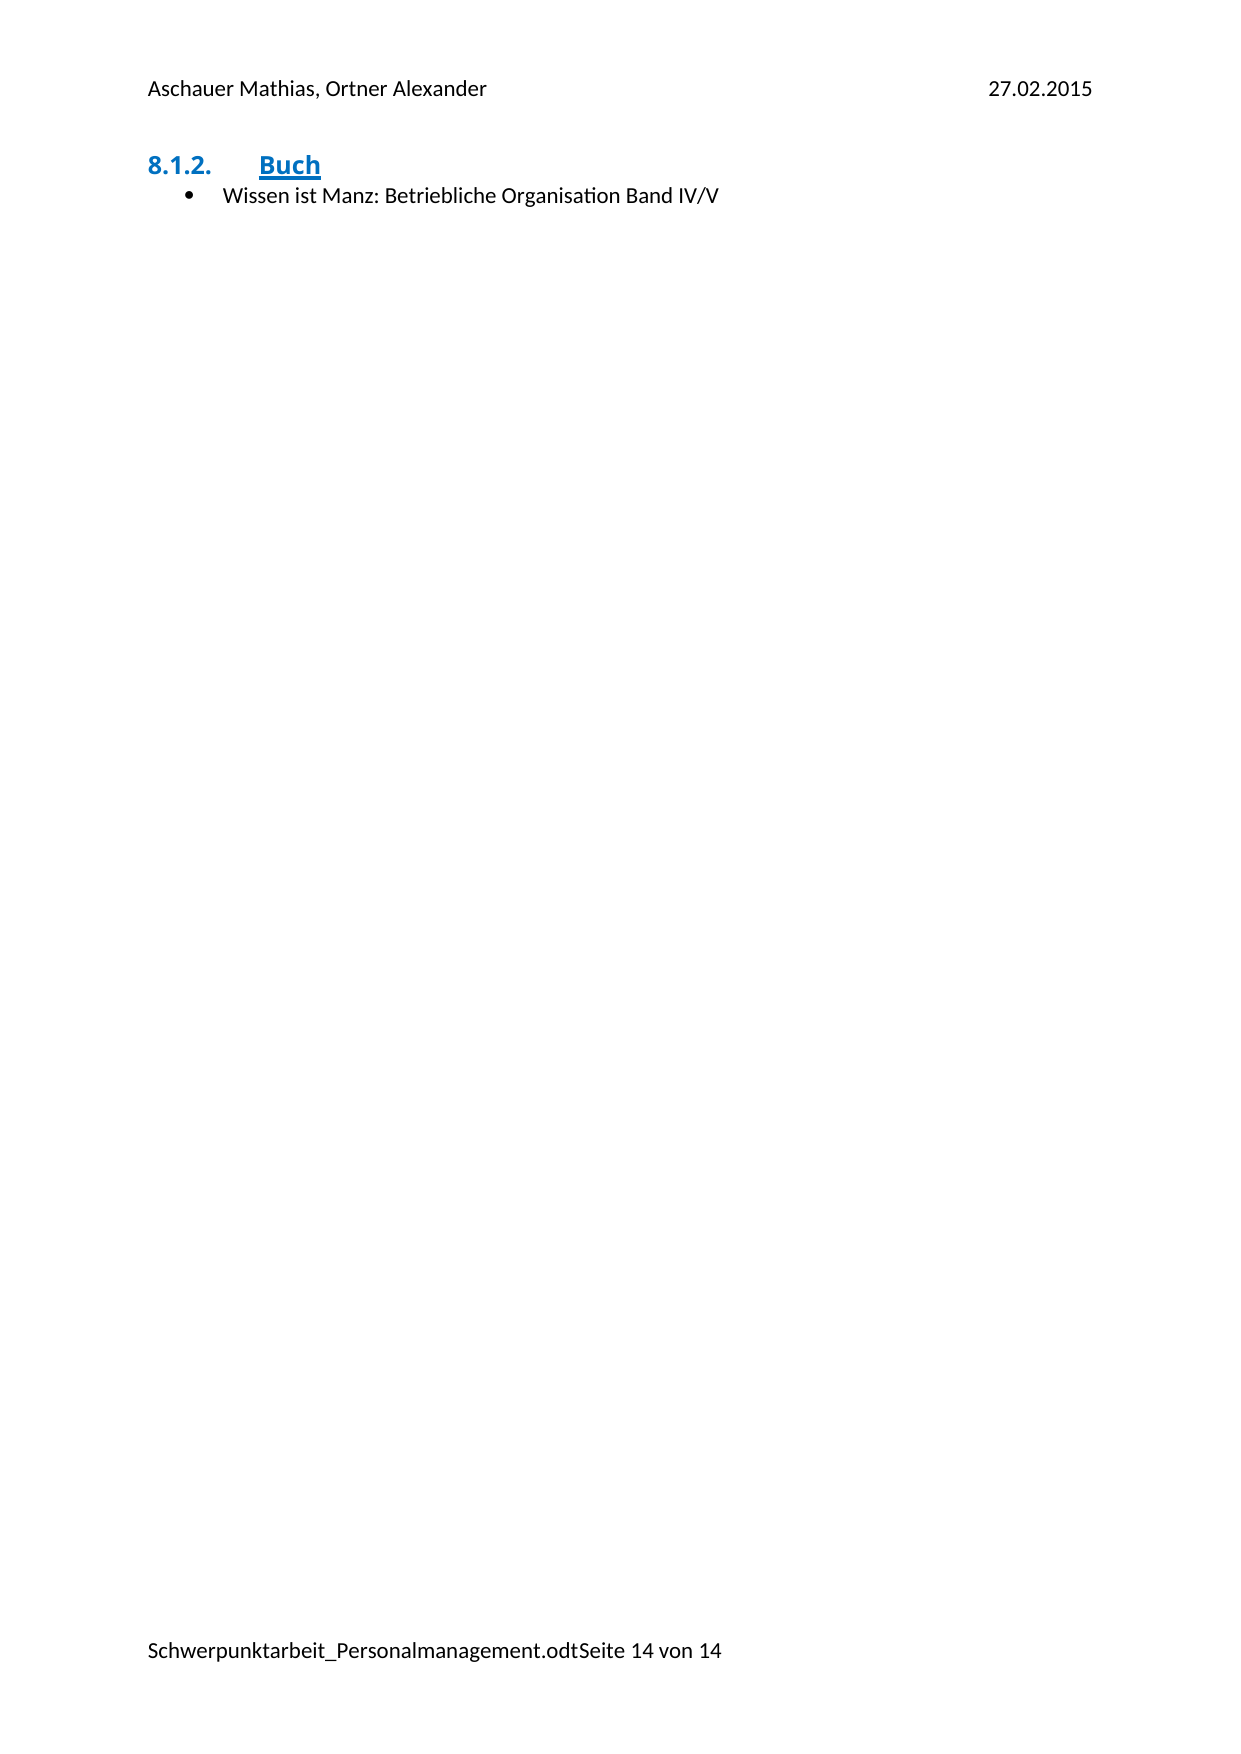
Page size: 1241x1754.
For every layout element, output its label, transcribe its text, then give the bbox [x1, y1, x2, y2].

list Buch [148, 148, 1093, 182]
list Wissen ist Manz: Betriebliche Organisation Band IV/V [185, 182, 1093, 210]
